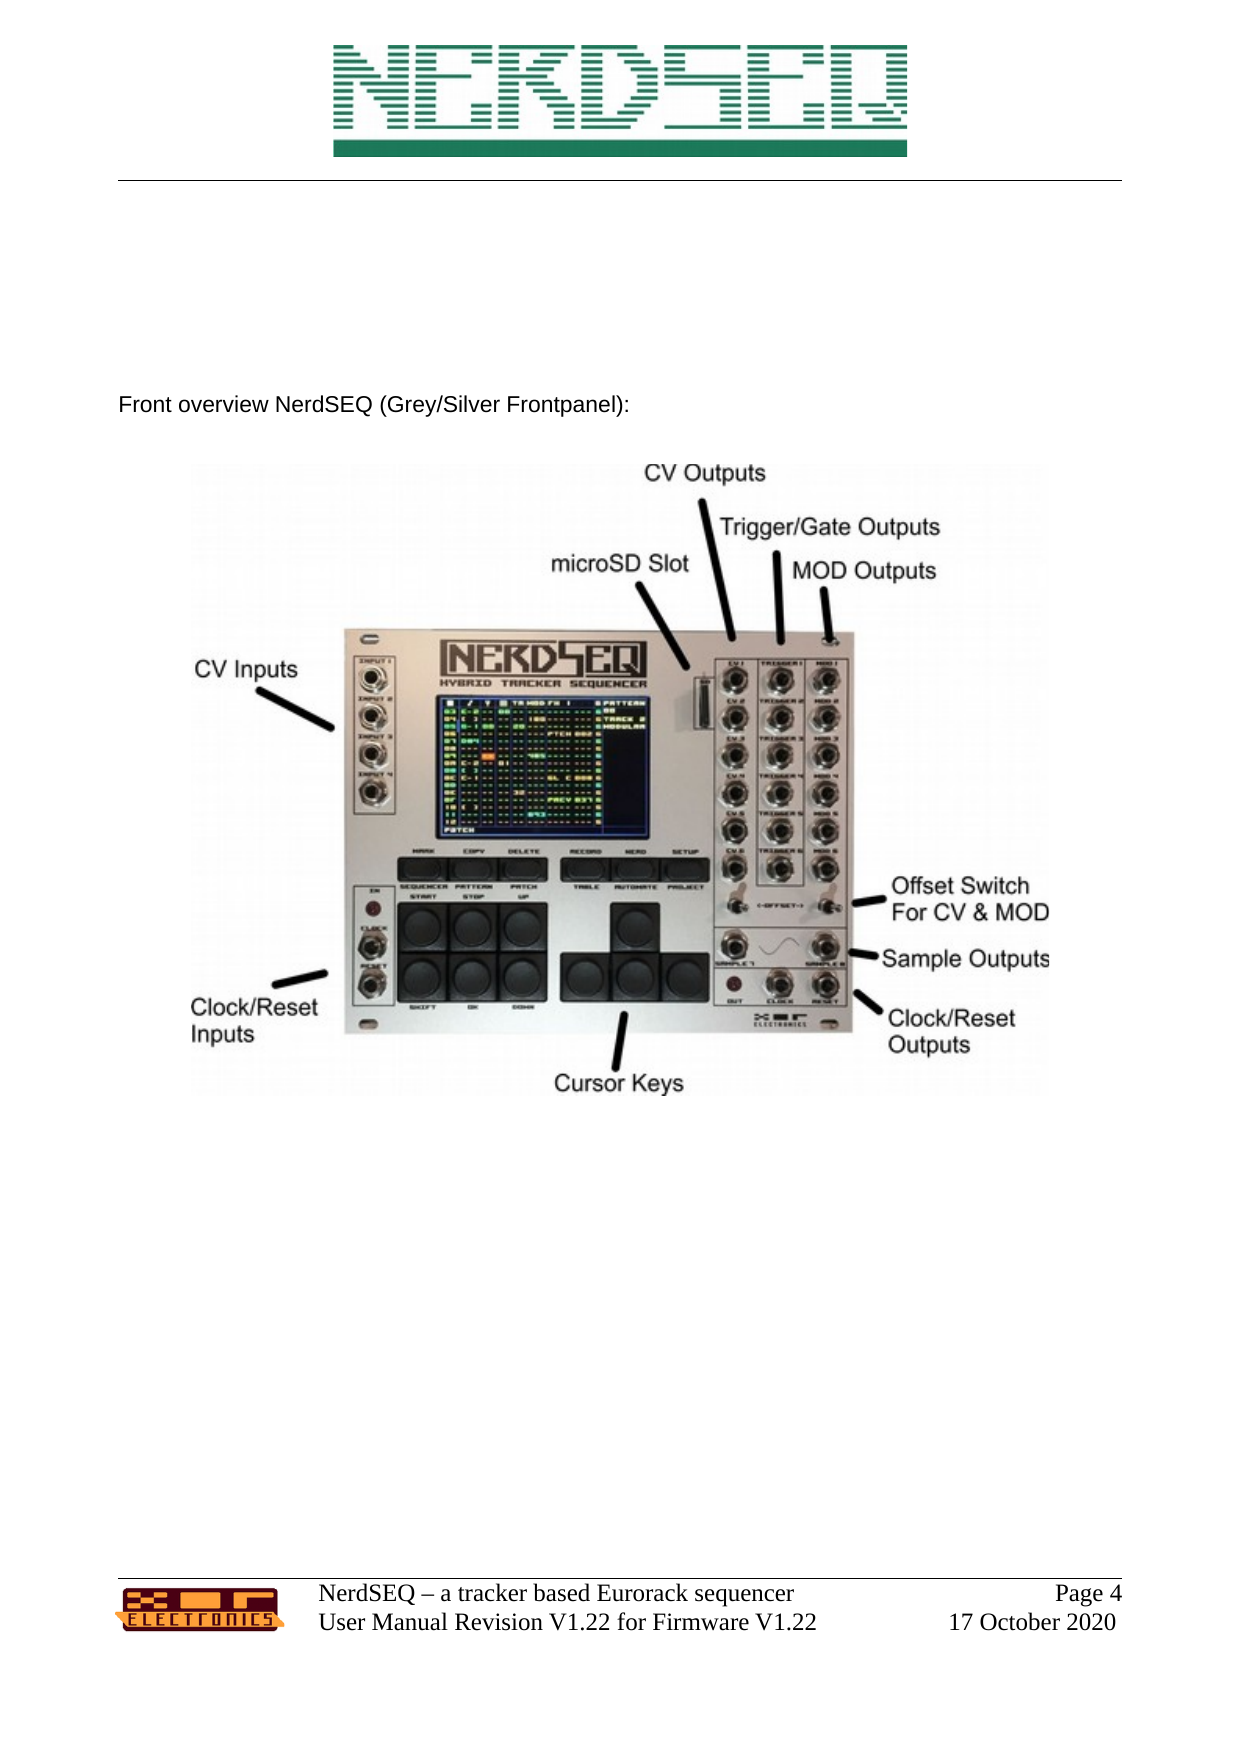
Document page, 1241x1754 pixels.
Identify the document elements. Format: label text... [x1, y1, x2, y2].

picture [191, 464, 1050, 1096]
text Front overview NerdSEQ (Grey/Silver Frontpanel): [118, 391, 1122, 418]
picture [115, 1584, 285, 1634]
picture [333, 45, 908, 157]
